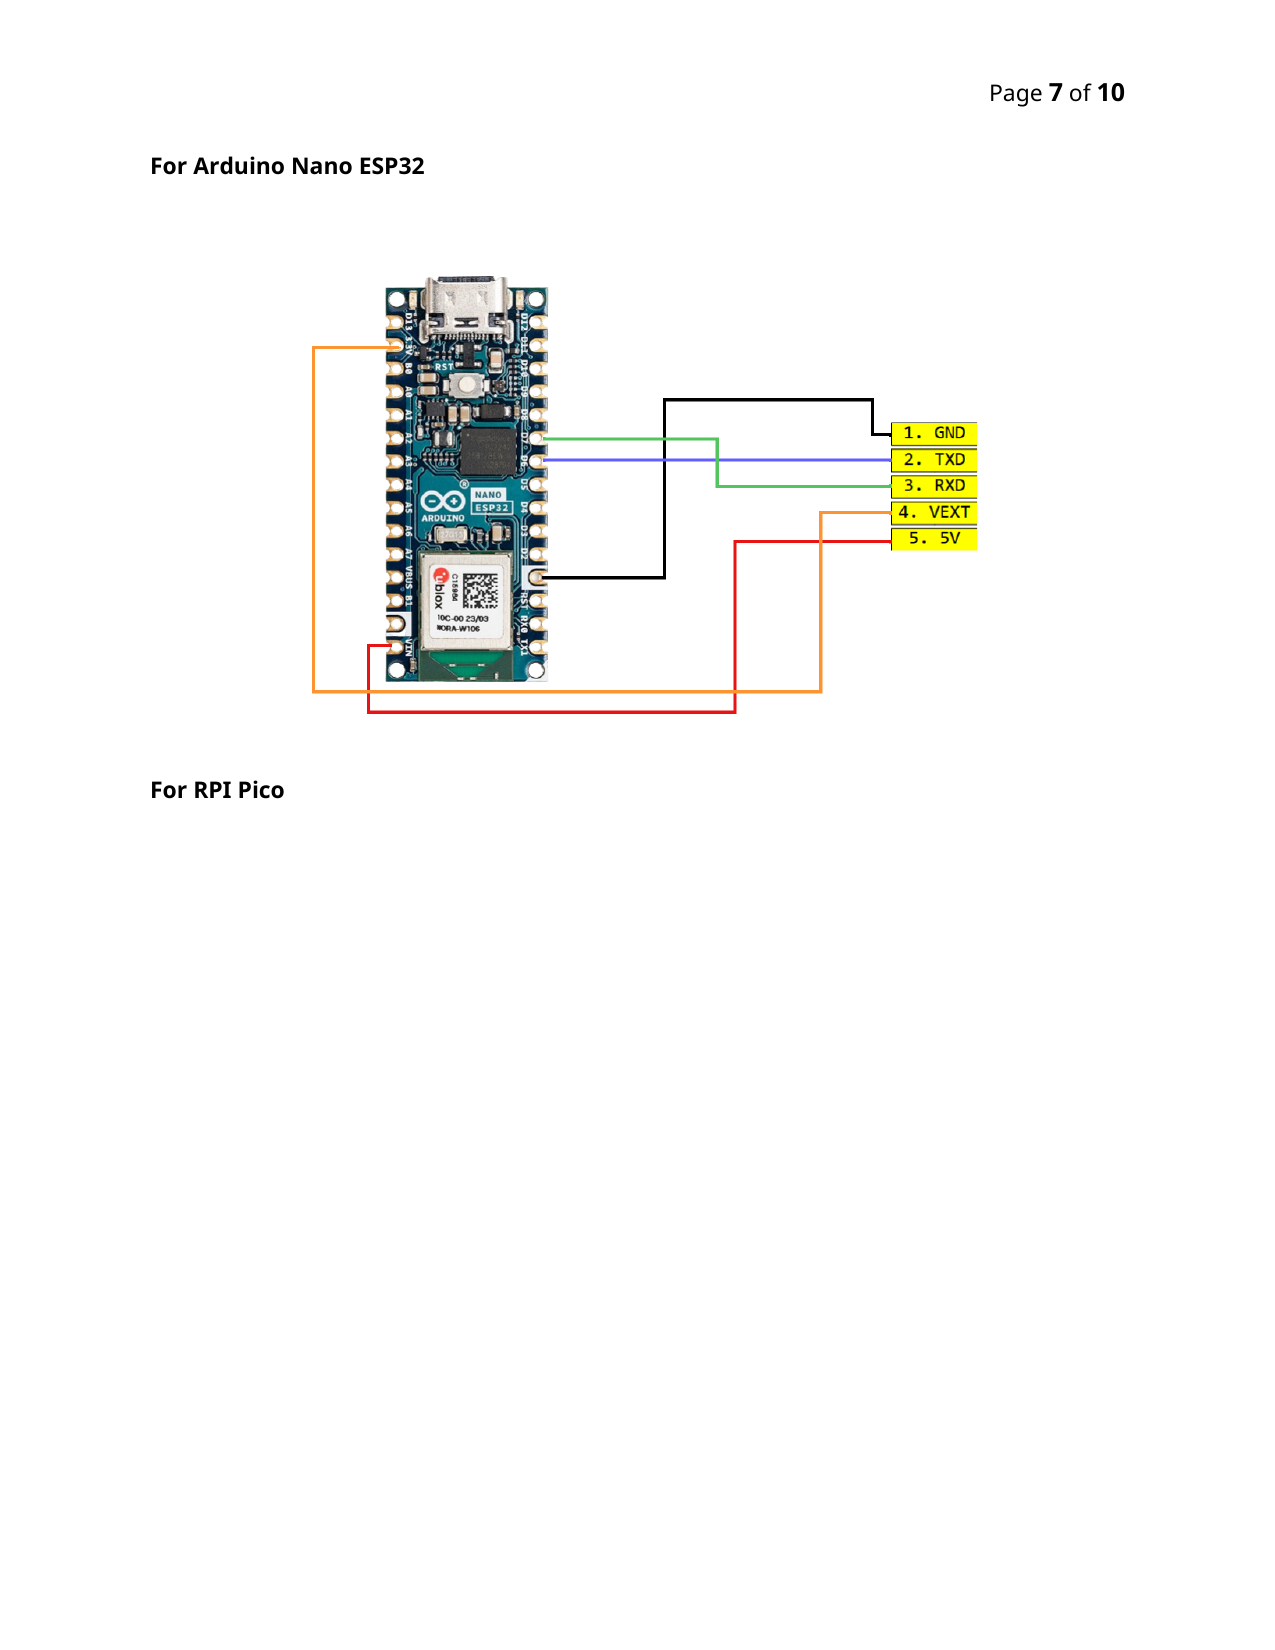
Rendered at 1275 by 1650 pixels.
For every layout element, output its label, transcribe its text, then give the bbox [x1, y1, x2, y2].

subtitle For Arduino Nano ESP32 [150, 150, 1125, 181]
subtitle For RPI Pico [150, 774, 1125, 806]
picture [247, 213, 1028, 743]
